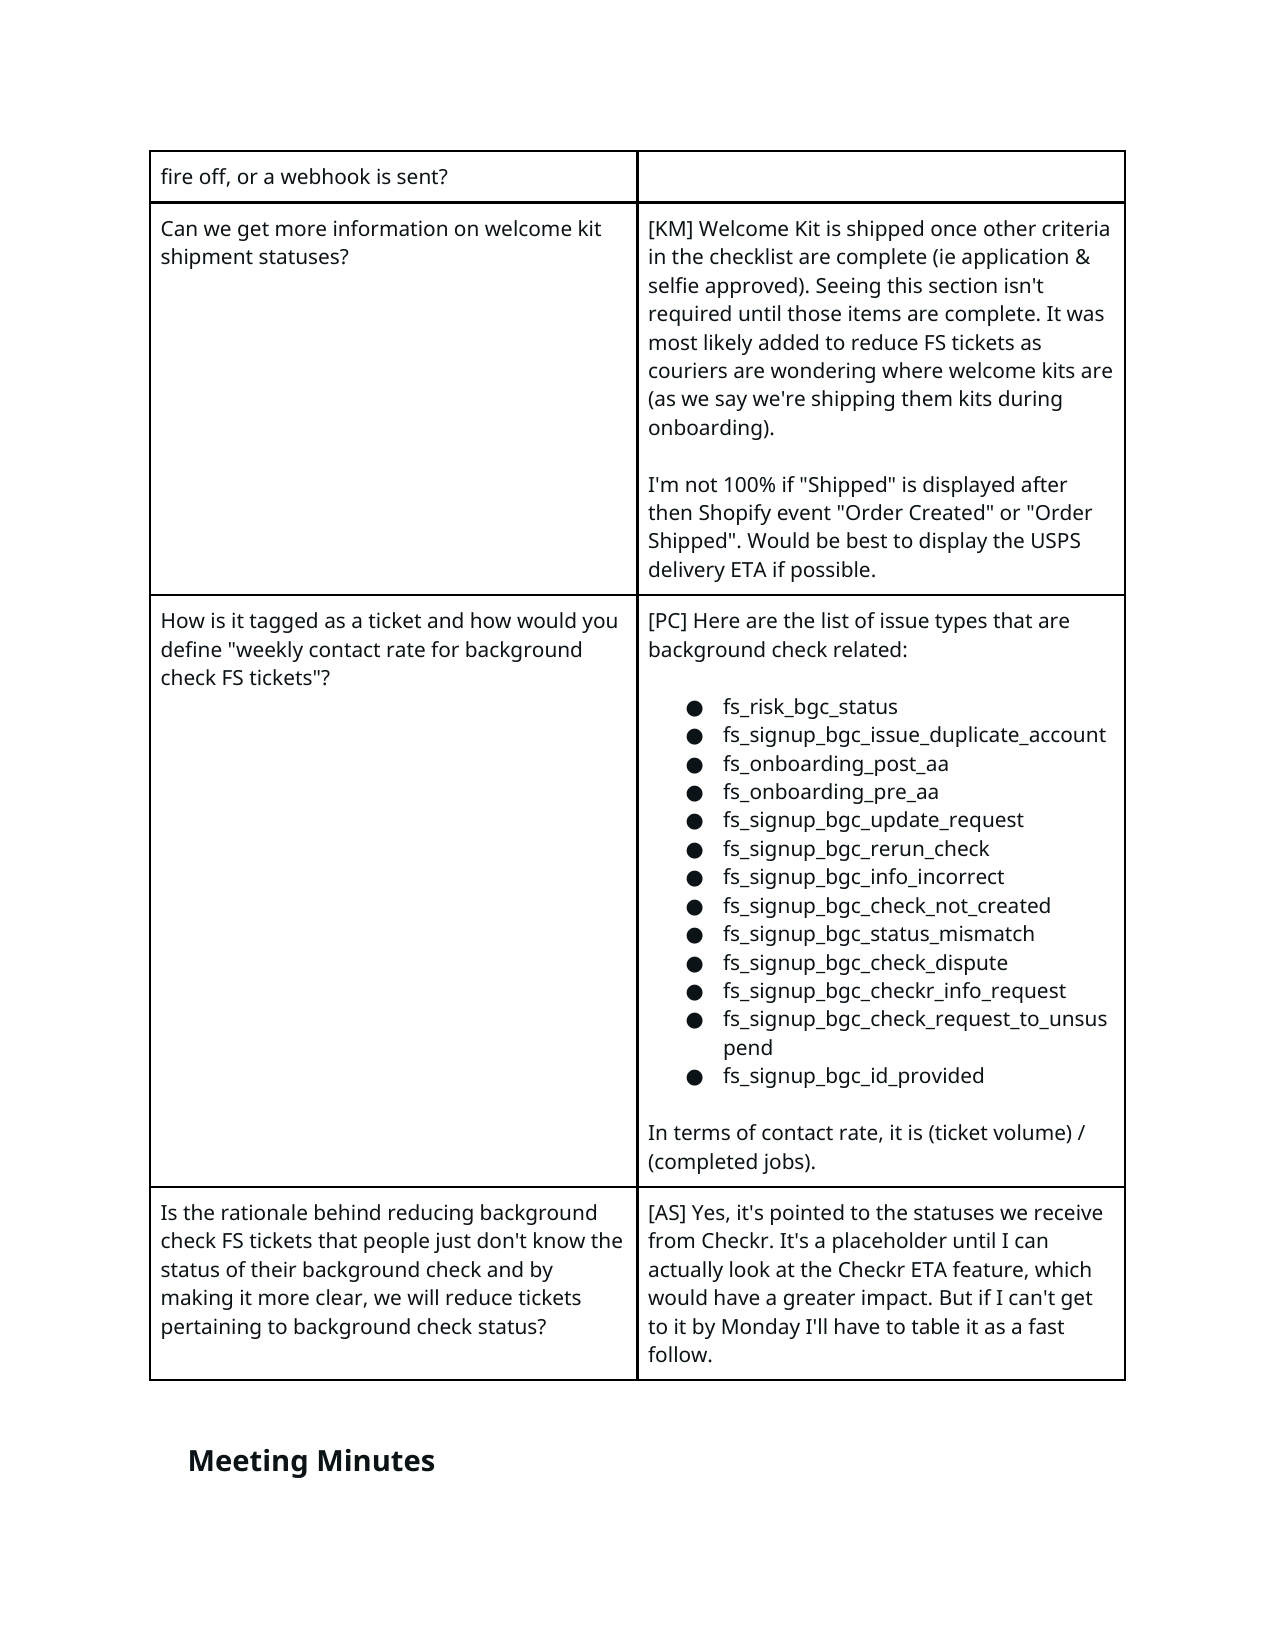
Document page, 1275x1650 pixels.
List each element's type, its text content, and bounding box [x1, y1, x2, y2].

table_cell [639, 152, 1124, 201]
table_cell Is the rationale behind reducing background check FS tickets that people just don't know the status of their background check and by making it more clear, we will reduce tickets pertaining to background check status? [151, 1188, 636, 1379]
table_cell [PC] Here are the list of issue types that are background check related: fs_risk_bgc_status fs_signup_bgc_issue_duplicate_account fs_onboarding_post_aa fs_onboarding_pre_aa fs_signup_bgc_update_request fs_signup_bgc_rerun_check fs_signup_bgc_info_incorrect fs_signup_bgc_check_not_created fs_signup_bgc_status_mismatch fs_signup_bgc_check_dispute fs_signup_bgc_checkr_info_request fs_signup_bgc_check_request_to_unsuspend fs_signup_bgc_id_provided In terms of contact rate, it is (ticket volume) / (completed jobs). [639, 596, 1124, 1186]
table_cell [KM] Welcome Kit is shipped once other criteria in the checklist are complete (ie application & selfie approved). Seeing this section isn't required until those items are complete. It was most likely added to reduce FS tickets as couriers are wondering where welcome kits are (as we say we're shipping them kits during onboarding). I'm not 100% if "Shipped" is displayed after then Shopify event "Order Created" or "Order Shipped". Would be best to display the USPS delivery ETA if possible. [639, 204, 1124, 594]
table_cell How is it tagged as a ticket and how would you define "weekly contact rate for background check FS tickets"? [151, 596, 636, 1186]
table_cell Can we get more information on welcome kit shipment statuses? [151, 204, 636, 594]
table_cell [AS] Yes, it's pointed to the statuses we receive from Checkr. It's a placeholder until I can actually look at the Checkr ETA feature, which would have a greater impact. But if I can't get to it by Monday I'll have to table it as a fast follow. [639, 1188, 1124, 1379]
text Meeting Minutes [187, 1441, 1125, 1480]
table_cell fire off, or a webhook is sent? [151, 152, 636, 201]
